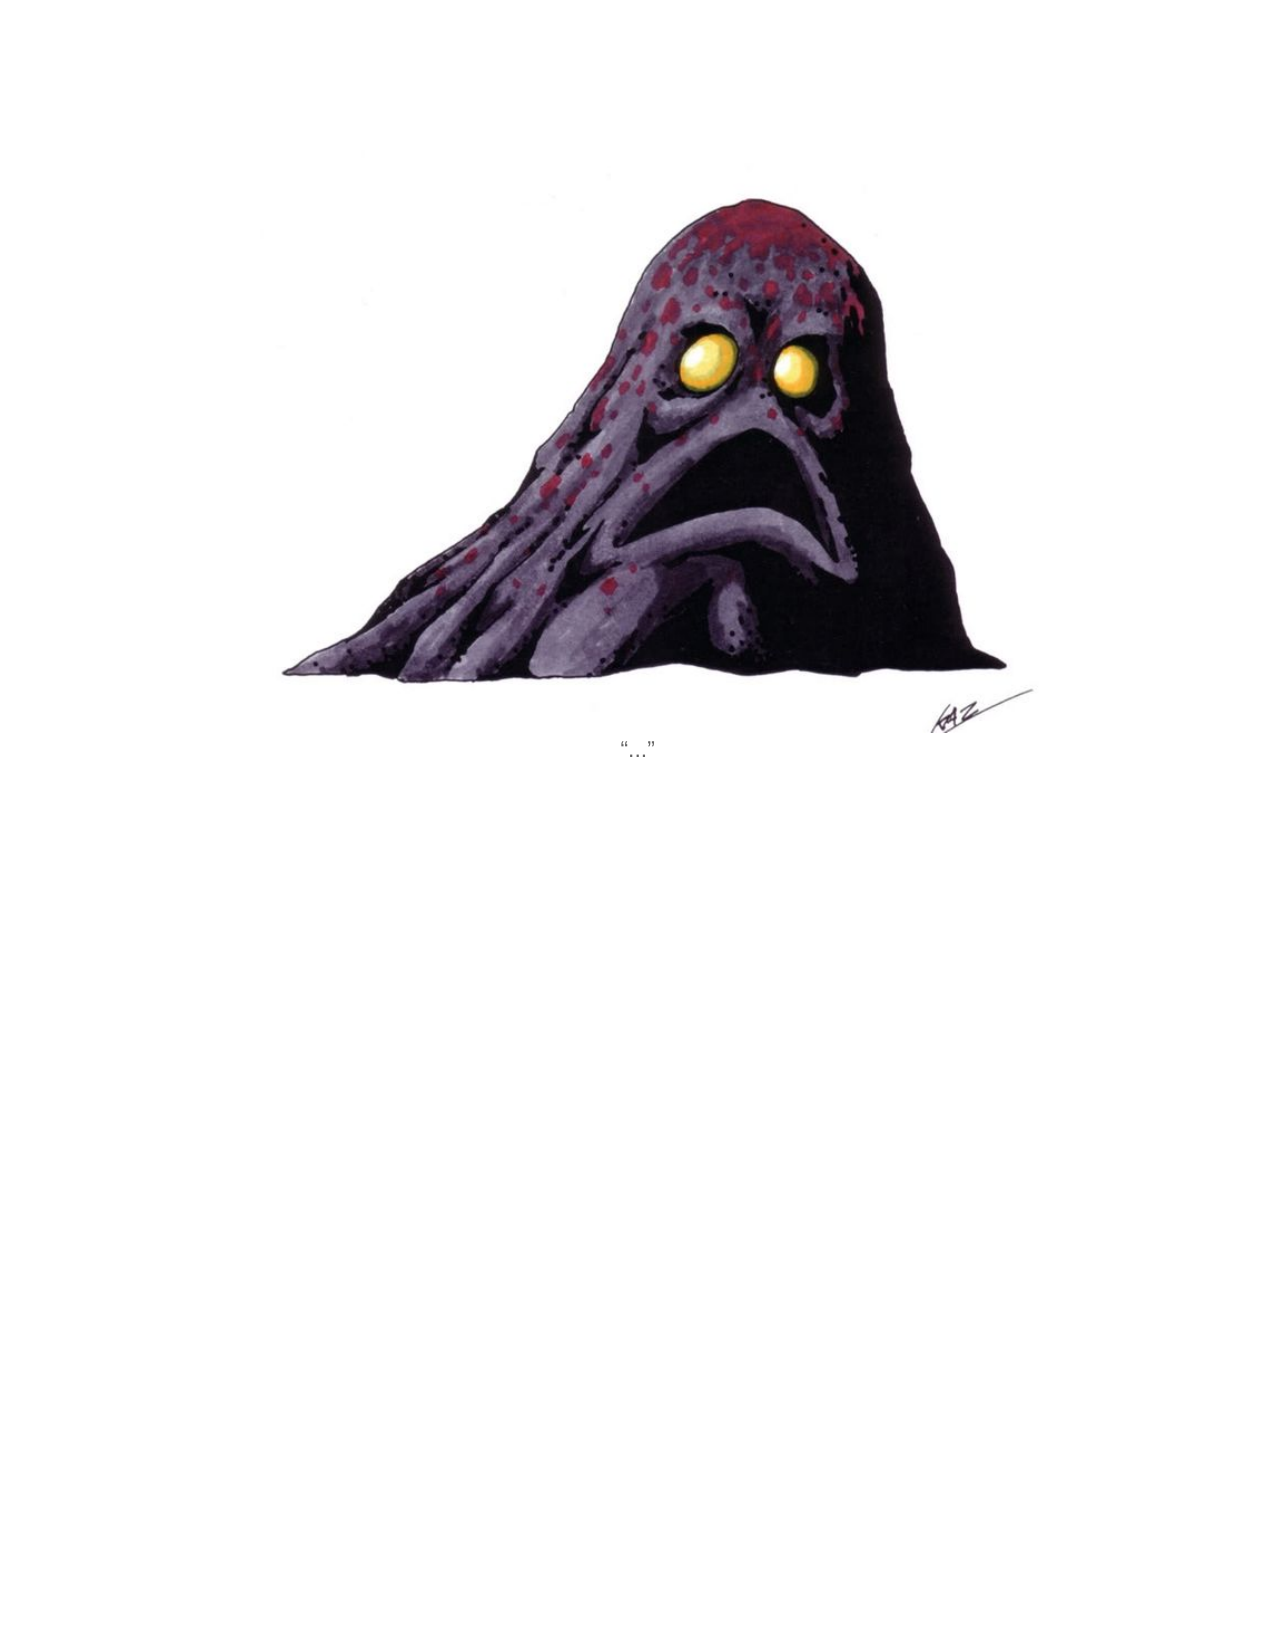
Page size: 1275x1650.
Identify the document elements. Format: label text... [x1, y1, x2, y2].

text “...” [150, 736, 1125, 762]
picture [228, 150, 1047, 733]
